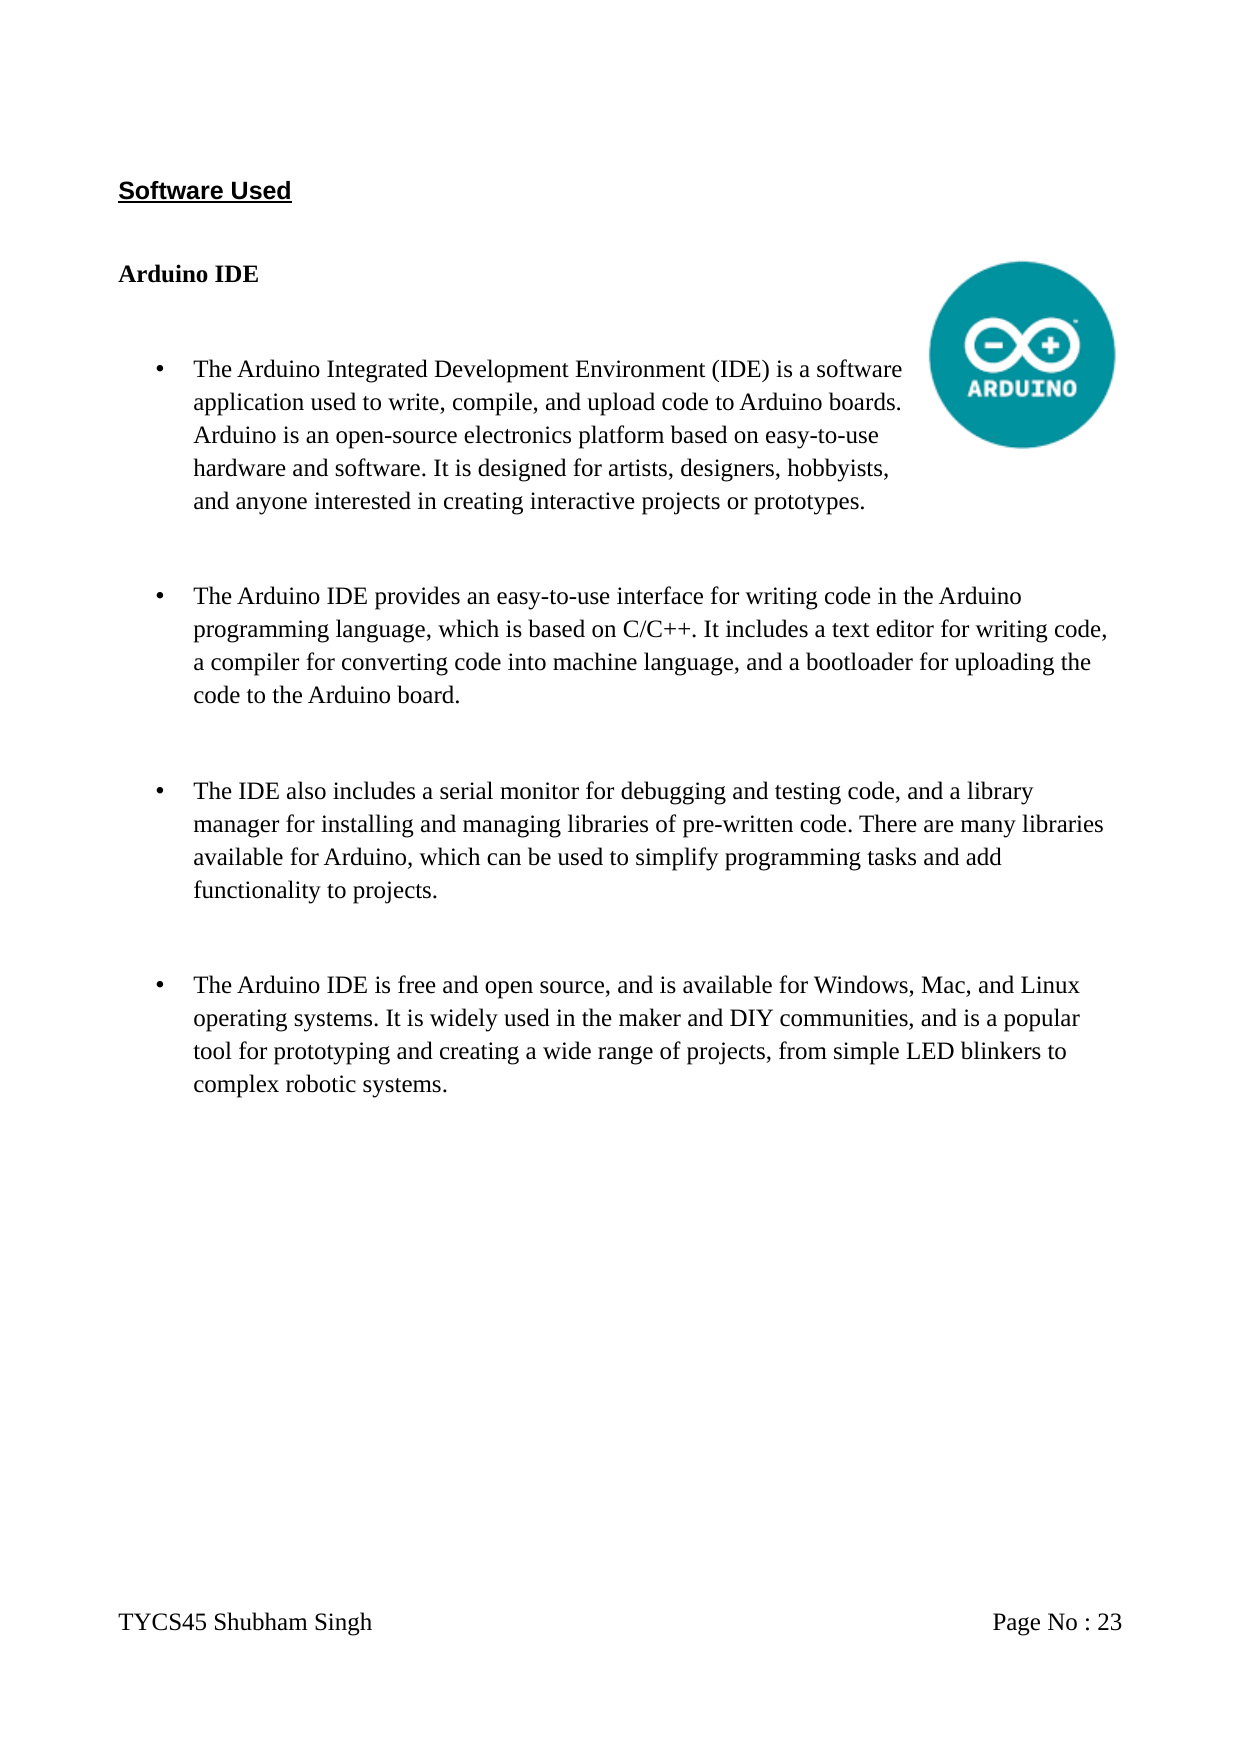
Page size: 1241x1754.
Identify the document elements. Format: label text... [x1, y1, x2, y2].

text Arduino IDE [118, 259, 920, 288]
list The IDE also includes a serial monitor for debugging and testing code, and a library manager for installing and managing libraries of pre-written code. There are many libraries available for Arduino, which can be used to simplify programming tasks and add functionality to projects. [156, 776, 1122, 903]
list The Arduino Integrated Development Environment (IDE) is a software application used to write, compile, and upload code to Arduino boards. Arduino is an open-source electronics platform based on easy-to-use hardware and software. It is designed for artists, designers, hobbyists, and anyone interested in creating interactive projects or prototypes. [156, 354, 1122, 515]
list The Arduino IDE provides an easy-to-use interface for writing code in the Arduino programming language, which is based on C/C++. It includes a text editor for writing code, a compiler for converting code into machine language, and a bootloader for uploading the code to the Arduino board. [156, 581, 1122, 709]
picture [920, 229, 1133, 468]
list The Arduino IDE is free and open source, and is available for Windows, Mac, and Linux operating systems. It is widely used in the maker and DIY communities, and is a popular tool for prototyping and creating a wide range of projects, from simple LED blinkers to complex robotic systems. [156, 970, 1122, 1098]
subtitle Software Used [118, 176, 1122, 205]
